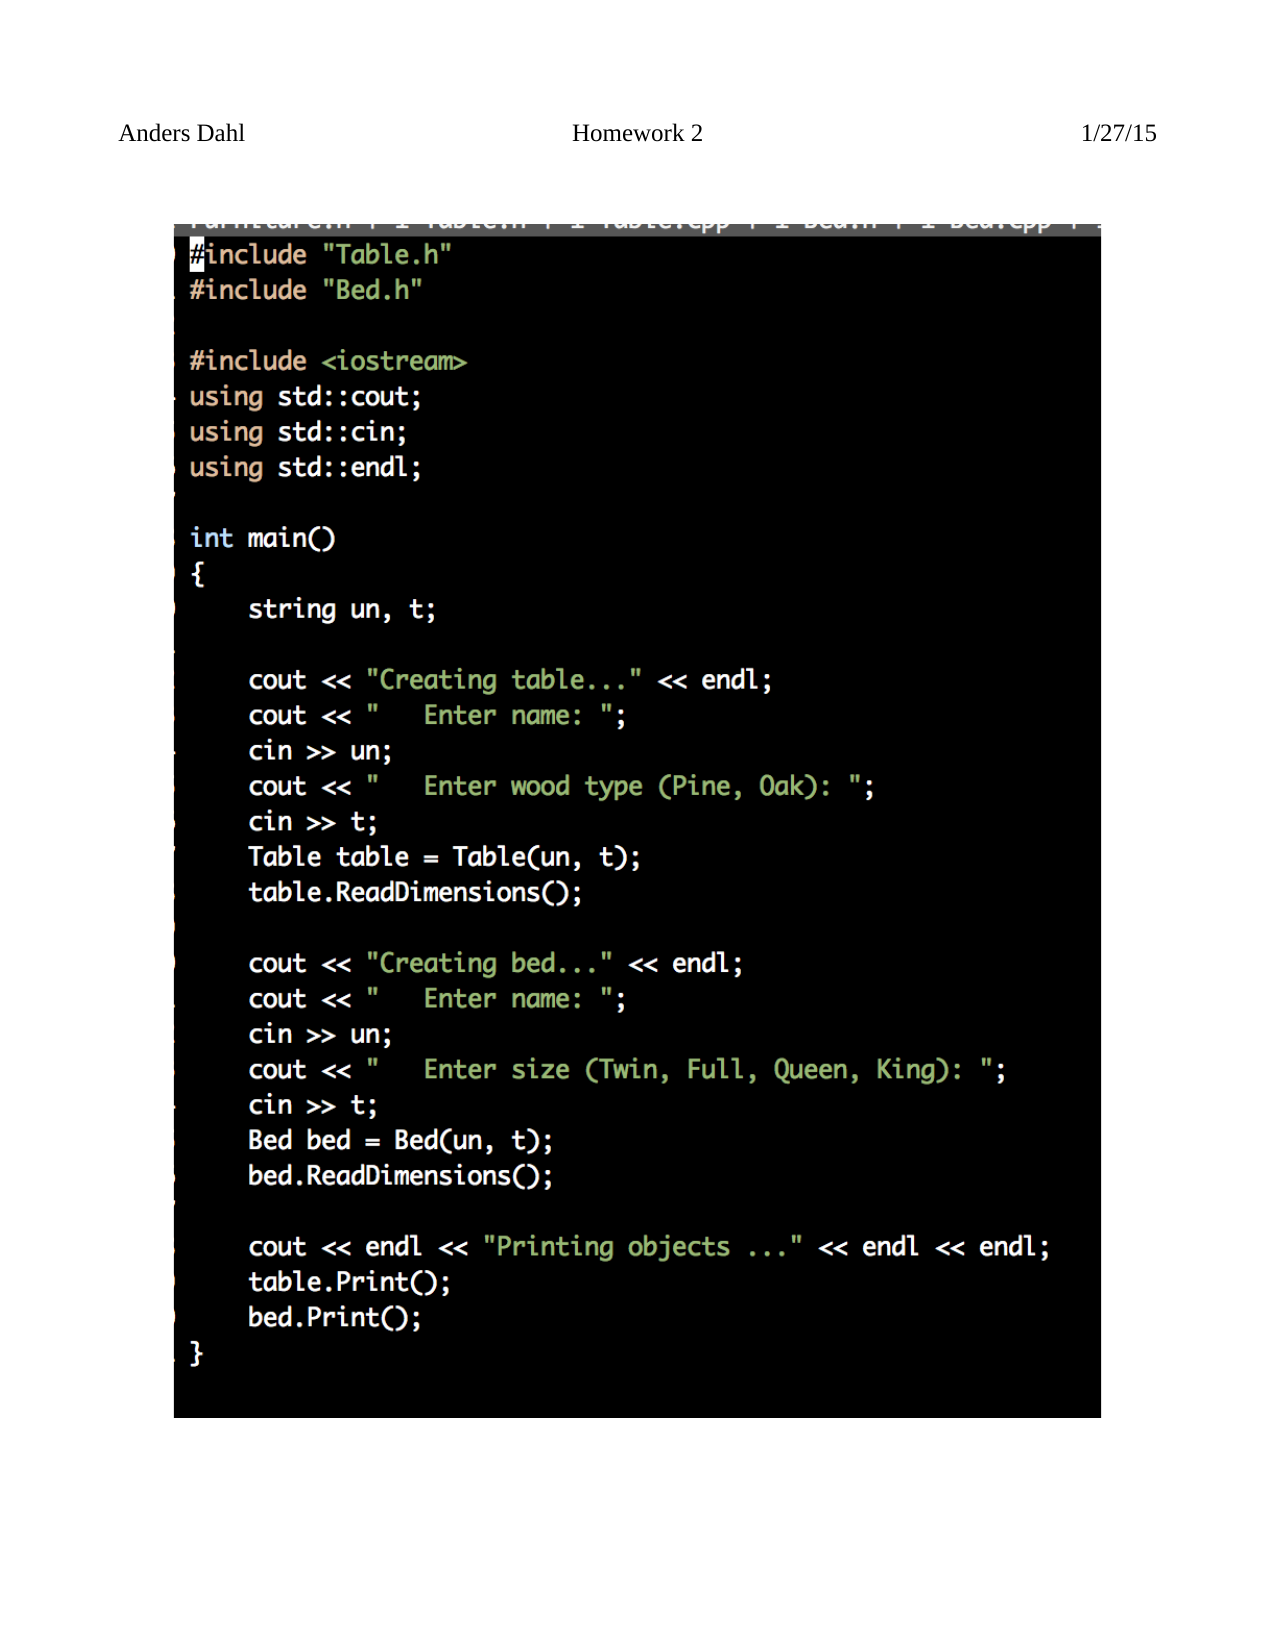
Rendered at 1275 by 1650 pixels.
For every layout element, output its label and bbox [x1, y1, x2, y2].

picture [173, 224, 1102, 1418]
